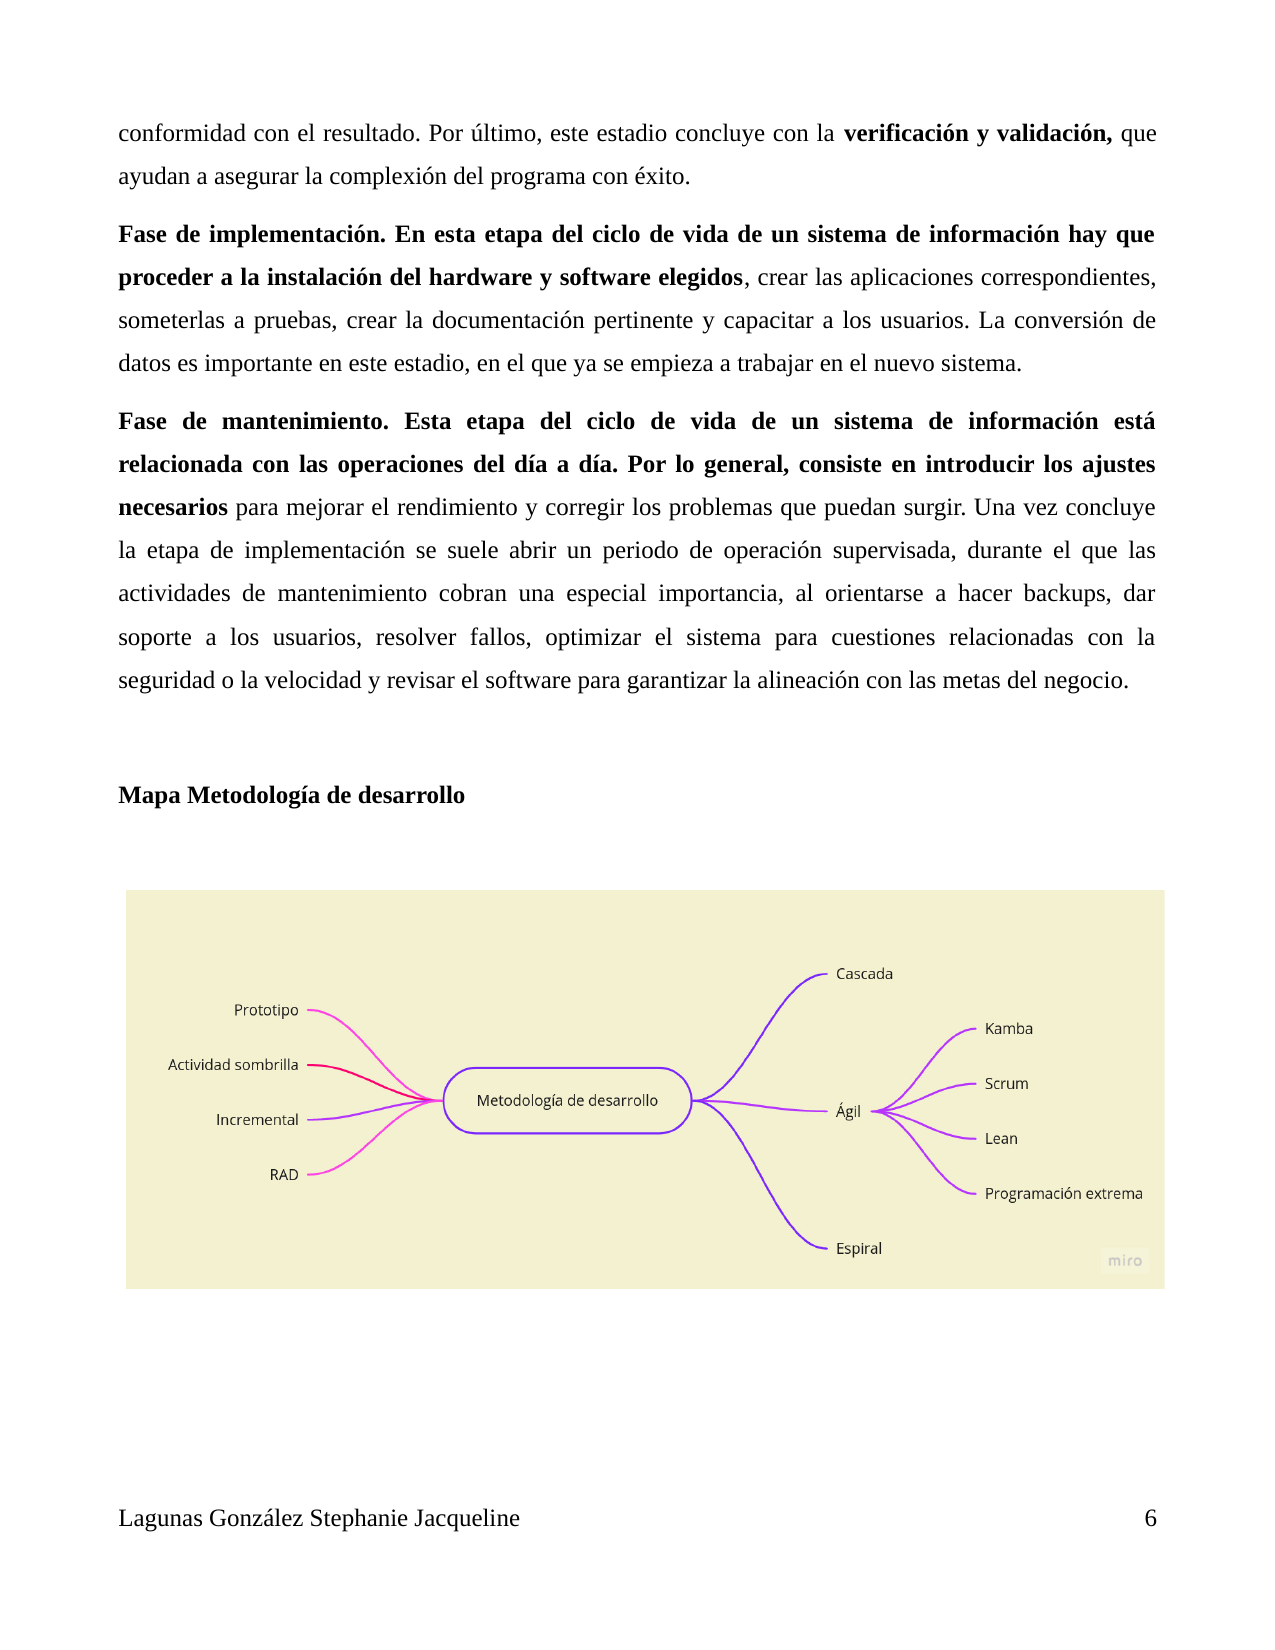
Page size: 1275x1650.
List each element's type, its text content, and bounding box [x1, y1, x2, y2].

picture [126, 890, 1165, 1289]
text Fase de mantenimiento. Esta etapa del ciclo de vida de un sistema de información está relacionada con las operaciones del día a día. Por lo general, consiste en introducir los ajustes necesarios para mejorar el rendimiento y corregir los problemas que puedan surgir. Una vez concluye la etapa de implementación se suele abrir un periodo de operación supervisada, durante el que las actividades de mantenimiento cobran una especial importancia, al orientarse a hacer backups, dar soporte a los usuarios, resolver fallos, optimizar el sistema para cuestiones relacionadas con la seguridad o la velocidad y revisar el software para garantizar la alineación con las metas del negocio. [118, 406, 1157, 693]
text Mapa Metodología de desarrollo [118, 780, 1157, 809]
text Fase de implementación. En esta etapa del ciclo de vida de un sistema de información hay que proceder a la instalación del hardware y software elegidos, crear las aplicaciones correspondientes, someterlas a pruebas, crear la documentación pertinente y capacitar a los usuarios. La conversión de datos es importante en este estadio, en el que ya se empieza a trabajar en el nuevo sistema. [118, 219, 1157, 377]
text conformidad con el resultado. Por último, este estadio concluye con la verificación y validación, que ayudan a asegurar la complexión del programa con éxito. [118, 118, 1157, 190]
